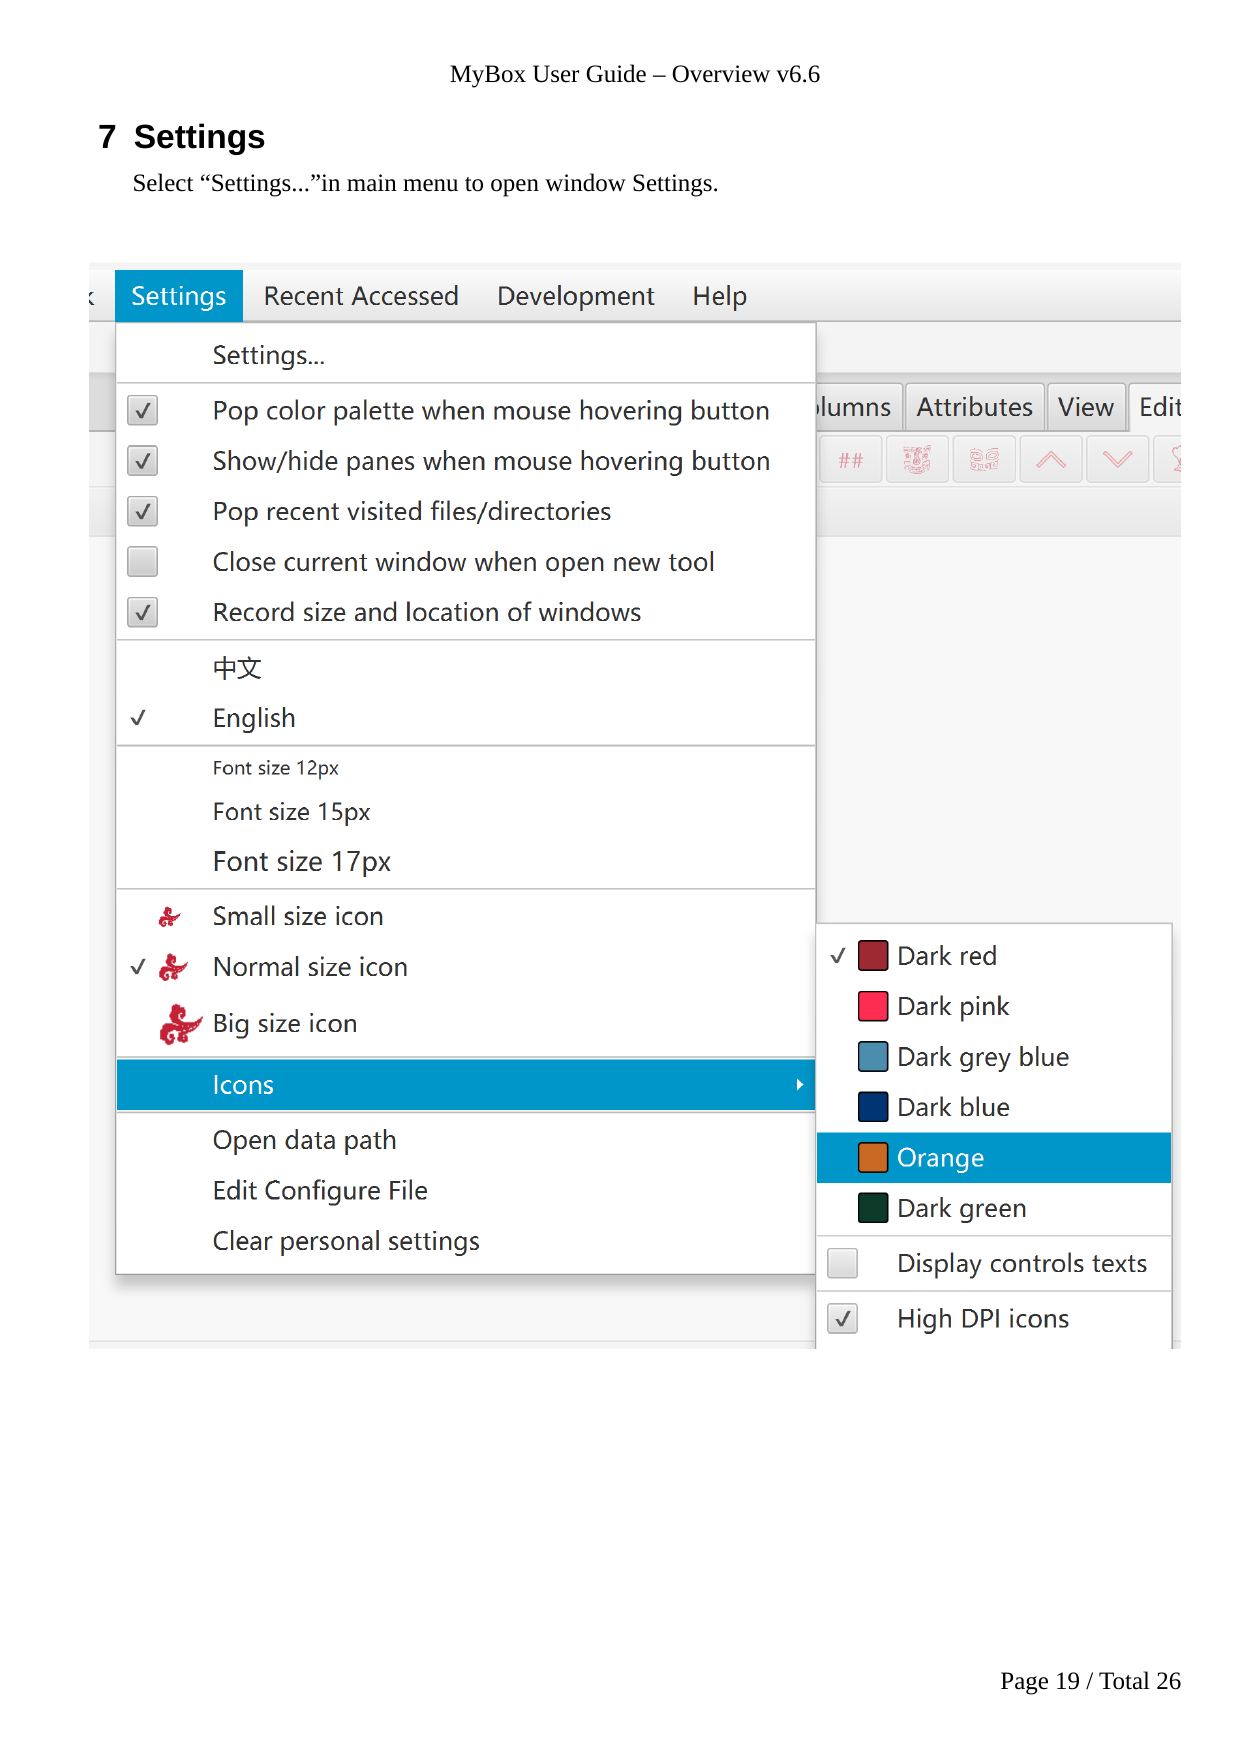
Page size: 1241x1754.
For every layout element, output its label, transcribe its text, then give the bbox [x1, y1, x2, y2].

text Select “Settings...”in main menu to open window Settings. [88, 168, 1181, 197]
subtitle Settings [88, 117, 1181, 156]
picture [88, 251, 1182, 1349]
